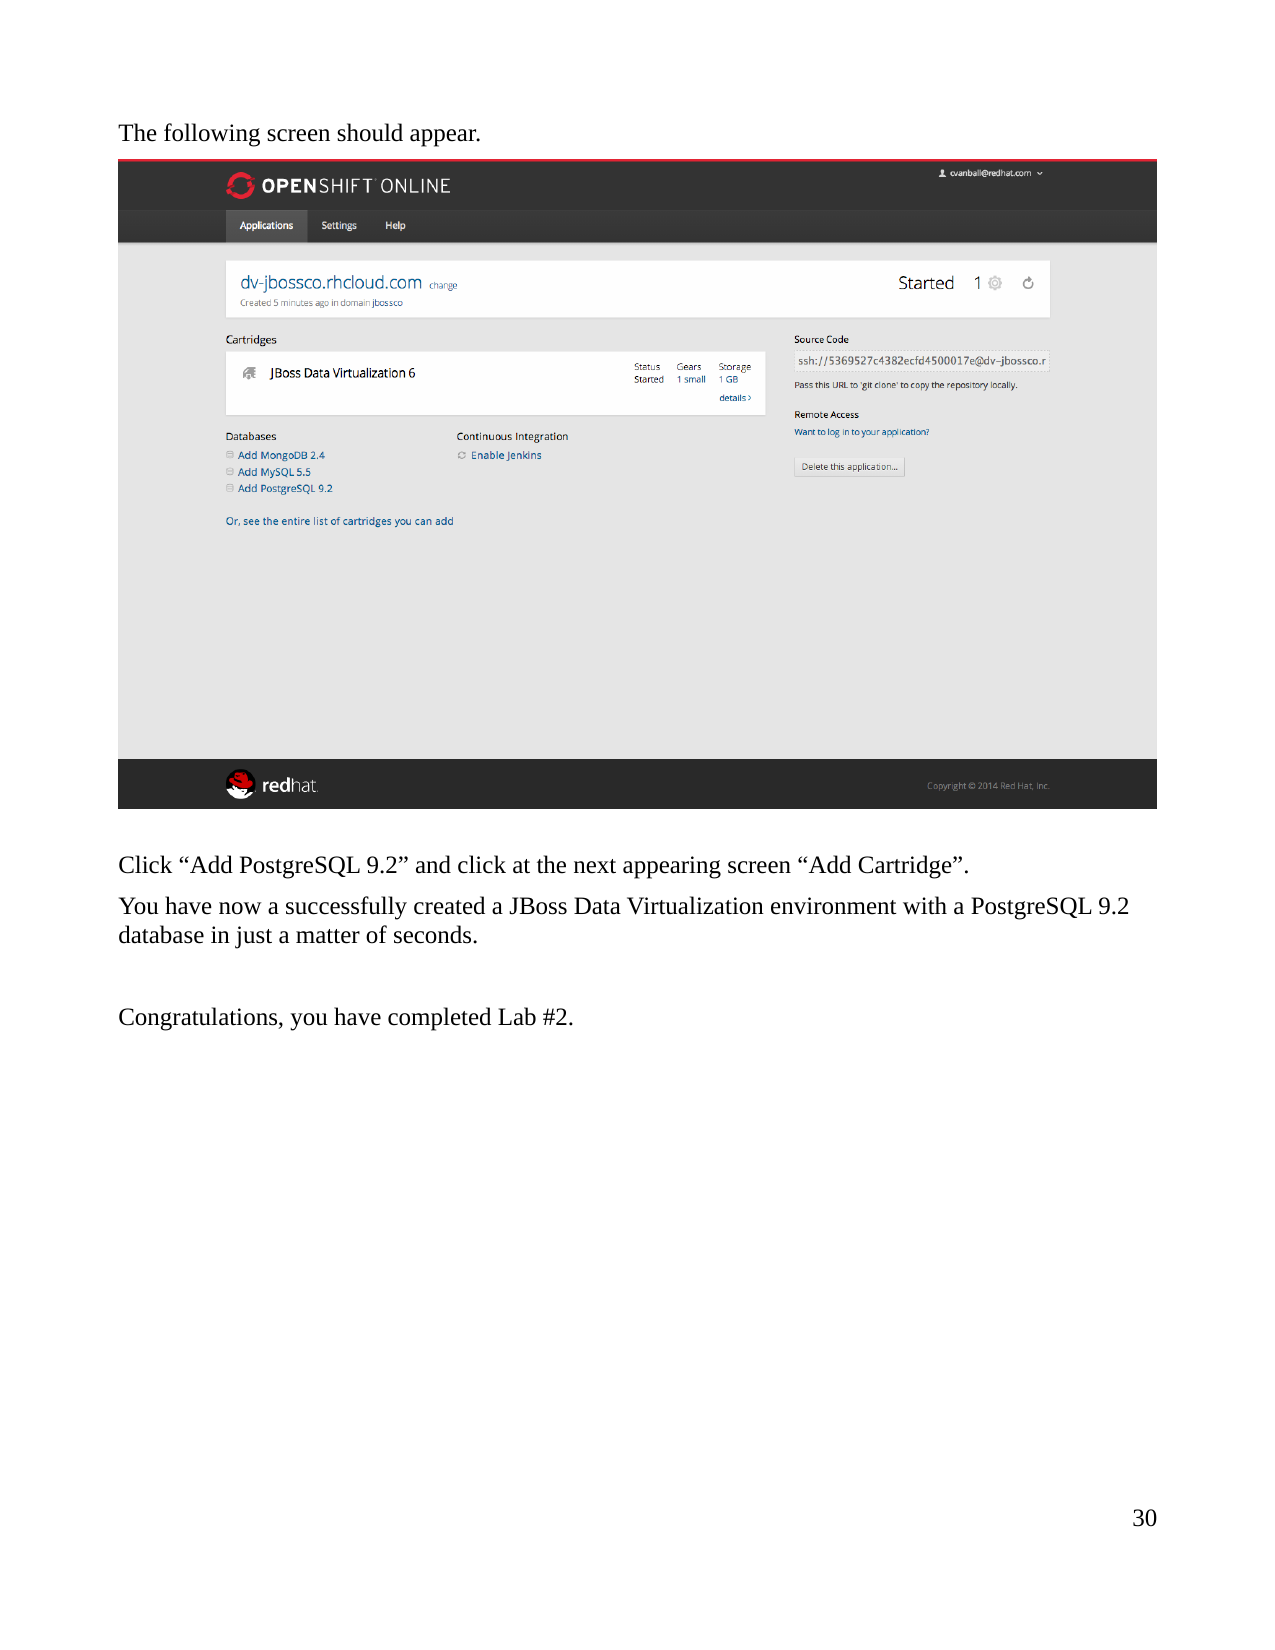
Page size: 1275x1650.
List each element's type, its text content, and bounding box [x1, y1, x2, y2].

text You have now a successfully created a JBoss Data Virtualization environment with a PostgreSQL 9.2 database in just a matter of seconds. [118, 891, 1157, 948]
text Click “Add PostgreSQL 9.2” and click at the next appearing screen “Add Cartridge”. [118, 850, 1157, 878]
text The following screen should appear. [118, 118, 1157, 147]
text Congratulations, you have completed Lab #2. [118, 1002, 1157, 1031]
picture [118, 159, 1157, 809]
